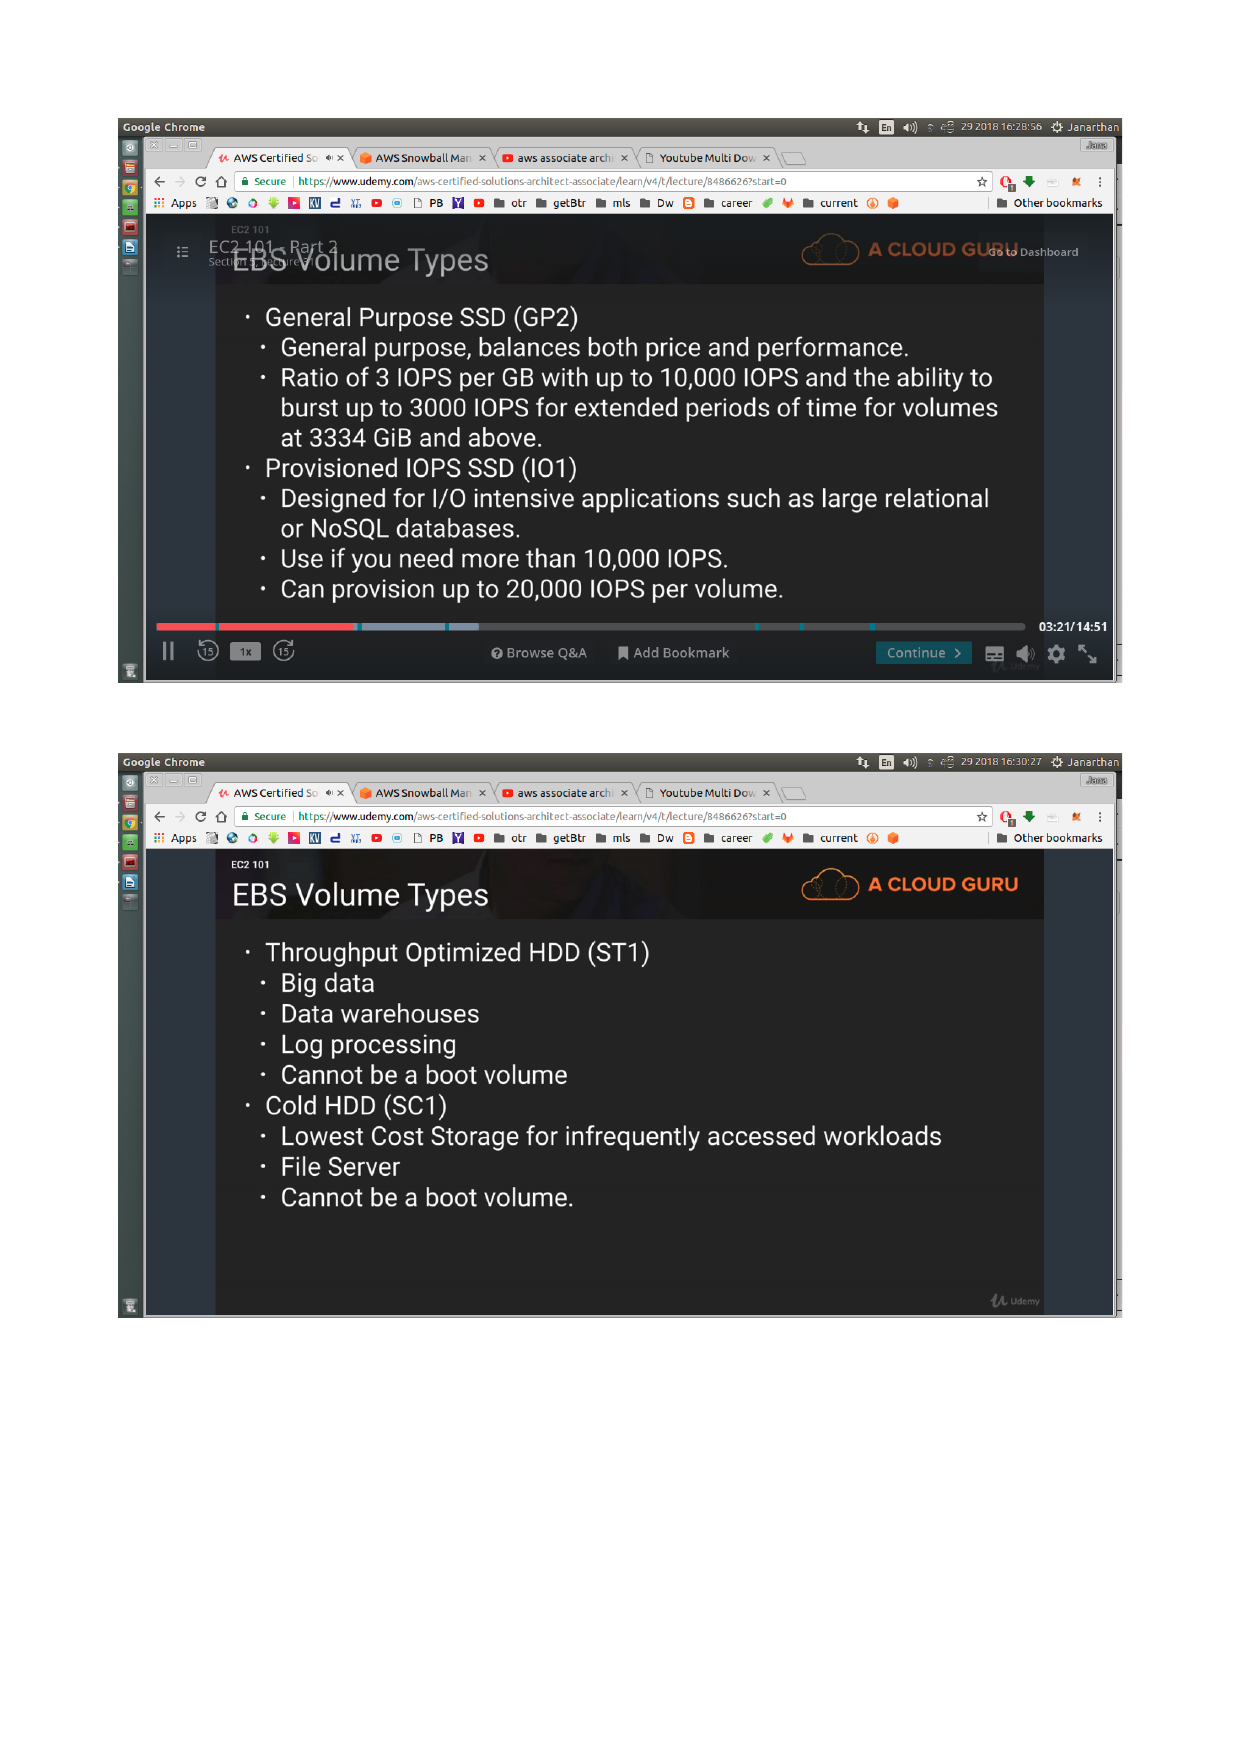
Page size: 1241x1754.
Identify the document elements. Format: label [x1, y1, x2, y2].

picture [118, 753, 1123, 1318]
picture [118, 118, 1123, 683]
